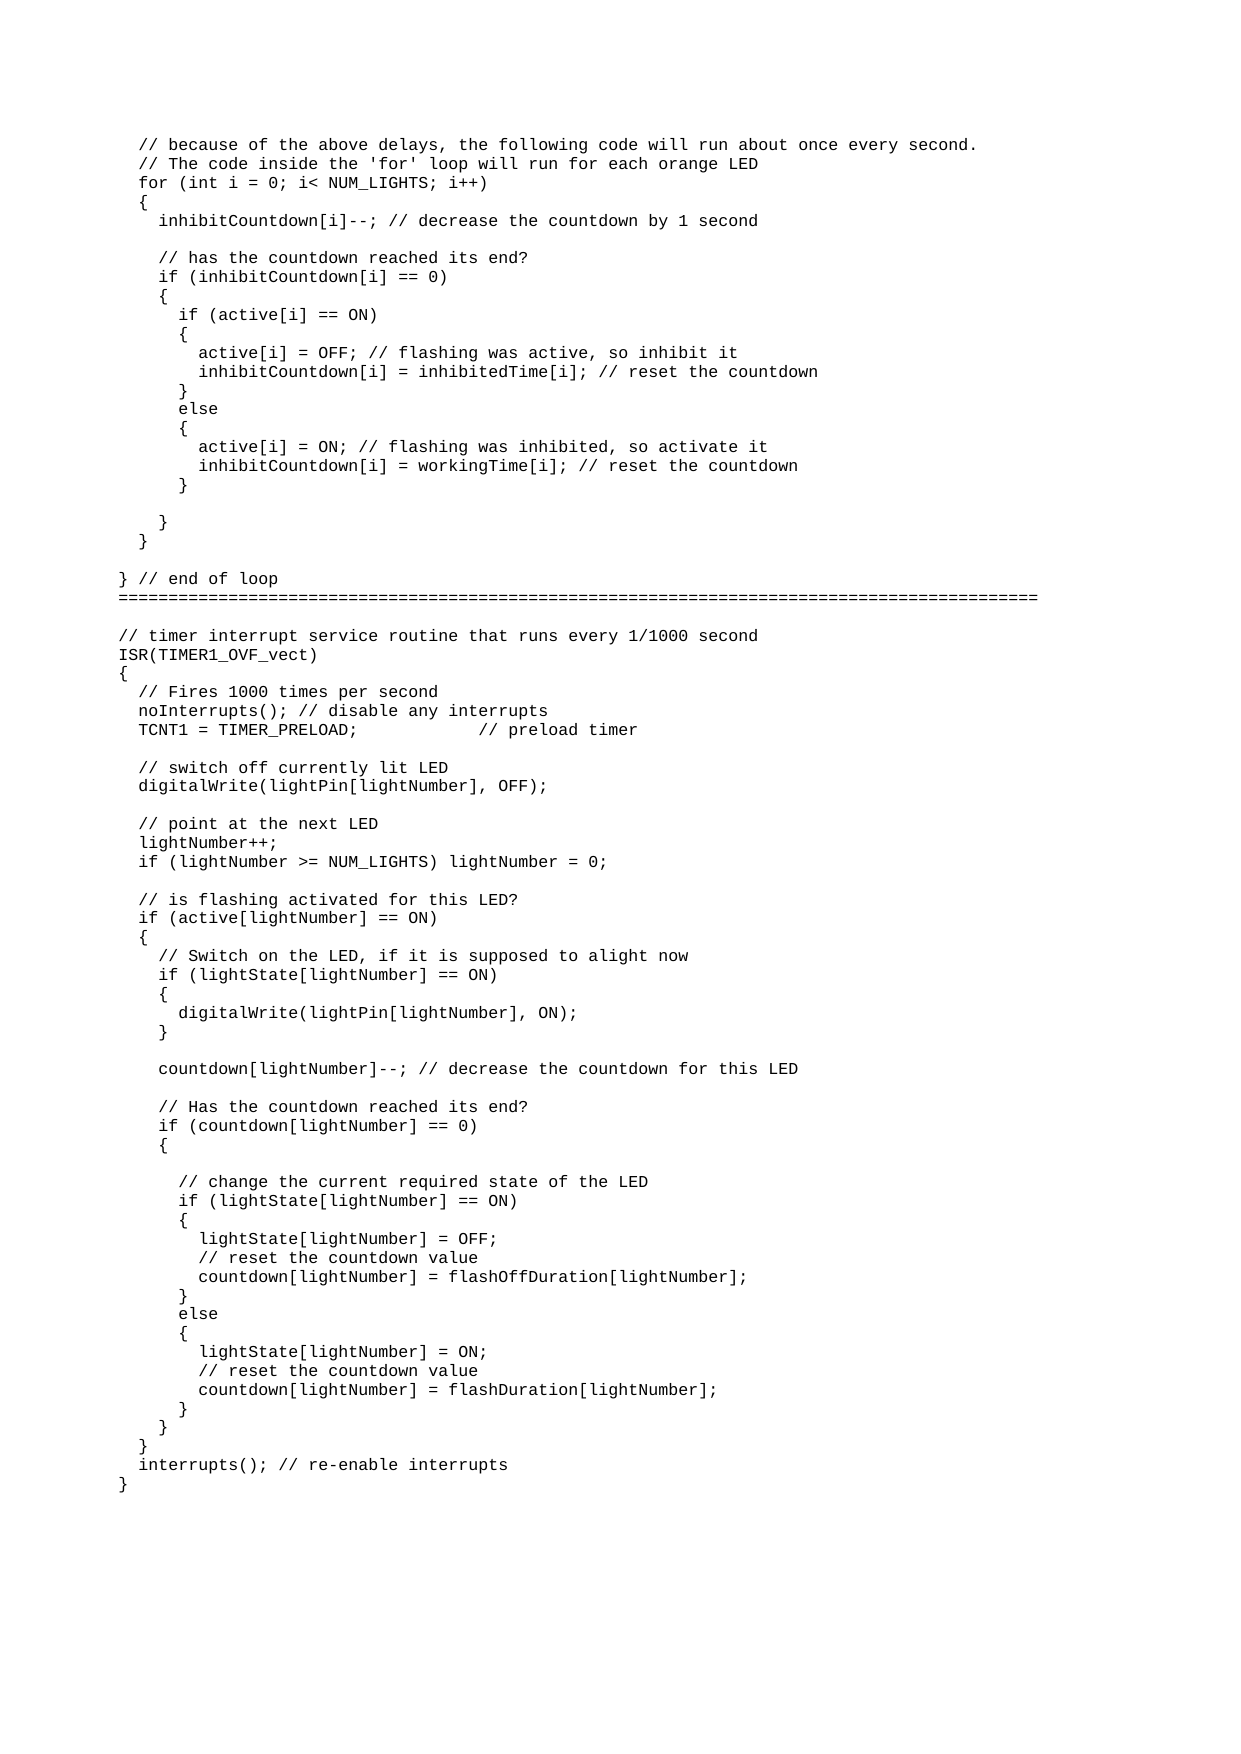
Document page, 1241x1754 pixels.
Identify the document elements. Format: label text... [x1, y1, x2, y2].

text { [118, 1212, 1122, 1231]
text { [118, 288, 1122, 307]
text } [118, 382, 1122, 401]
text } [118, 1438, 1122, 1457]
text // timer interrupt service routine that runs every 1/1000 second [118, 627, 1122, 646]
text // has the countdown reached its end? [118, 250, 1122, 269]
text } [118, 1287, 1122, 1306]
text } [118, 1419, 1122, 1438]
text { [118, 985, 1122, 1004]
text } [118, 476, 1122, 495]
text // reset the countdown value [118, 1249, 1122, 1268]
text } [118, 1476, 1122, 1494]
text digitalWrite(lightPin[lightNumber], OFF); [118, 778, 1122, 797]
text { [118, 929, 1122, 948]
text // Switch on the LED, if it is supposed to alight now [118, 948, 1122, 967]
text { [118, 665, 1122, 684]
text if (lightState[lightNumber] == ON) [118, 1193, 1122, 1212]
text lightState[lightNumber] = ON; [118, 1344, 1122, 1362]
text if (inhibitCountdown[i] == 0) [118, 269, 1122, 288]
text countdown[lightNumber] = flashOffDuration[lightNumber]; [118, 1268, 1122, 1287]
text else [118, 1306, 1122, 1325]
text TCNT1 = TIMER_PRELOAD; // preload timer [118, 721, 1122, 740]
text // because of the above delays, the following code will run about once every second. [118, 137, 1122, 156]
text noInterrupts(); // disable any interrupts [118, 703, 1122, 721]
text // point at the next LED [118, 816, 1122, 834]
text countdown[lightNumber]--; // decrease the countdown for this LED [118, 1061, 1122, 1080]
text inhibitCountdown[i]--; // decrease the countdown by 1 second [118, 212, 1122, 231]
text { [118, 1136, 1122, 1155]
text active[i] = ON; // flashing was inhibited, so activate it [118, 439, 1122, 457]
text { [118, 420, 1122, 439]
text } [118, 533, 1122, 552]
text inhibitCountdown[i] = workingTime[i]; // reset the countdown [118, 457, 1122, 476]
text { [118, 1325, 1122, 1344]
text for (int i = 0; i< NUM_LIGHTS; i++) [118, 175, 1122, 193]
text active[i] = OFF; // flashing was active, so inhibit it [118, 344, 1122, 363]
text // switch off currently lit LED [118, 759, 1122, 778]
text // reset the countdown value [118, 1362, 1122, 1381]
text digitalWrite(lightPin[lightNumber], ON); [118, 1004, 1122, 1023]
text // Has the countdown reached its end? [118, 1098, 1122, 1117]
text countdown[lightNumber] = flashDuration[lightNumber]; [118, 1381, 1122, 1400]
text } [118, 1400, 1122, 1419]
text } [118, 514, 1122, 533]
text // Fires 1000 times per second [118, 684, 1122, 703]
text else [118, 401, 1122, 420]
text lightState[lightNumber] = OFF; [118, 1231, 1122, 1249]
text } [118, 1023, 1122, 1042]
text { [118, 326, 1122, 344]
text inhibitCountdown[i] = inhibitedTime[i]; // reset the countdown [118, 363, 1122, 382]
text lightNumber++; [118, 834, 1122, 853]
text if (lightNumber >= NUM_LIGHTS) lightNumber = 0; [118, 853, 1122, 872]
text { [118, 193, 1122, 212]
text if (countdown[lightNumber] == 0) [118, 1117, 1122, 1136]
text if (active[i] == ON) [118, 307, 1122, 326]
text if (active[lightNumber] == ON) [118, 910, 1122, 929]
text // is flashing activated for this LED? [118, 891, 1122, 910]
text if (lightState[lightNumber] == ON) [118, 967, 1122, 985]
text ISR(TIMER1_OVF_vect) [118, 646, 1122, 665]
text interrupts(); // re-enable interrupts [118, 1457, 1122, 1476]
text // The code inside the 'for' loop will run for each orange LED [118, 156, 1122, 175]
text // change the current required state of the LED [118, 1174, 1122, 1193]
text } // end of loop ============================================================================================ [118, 571, 1122, 608]
